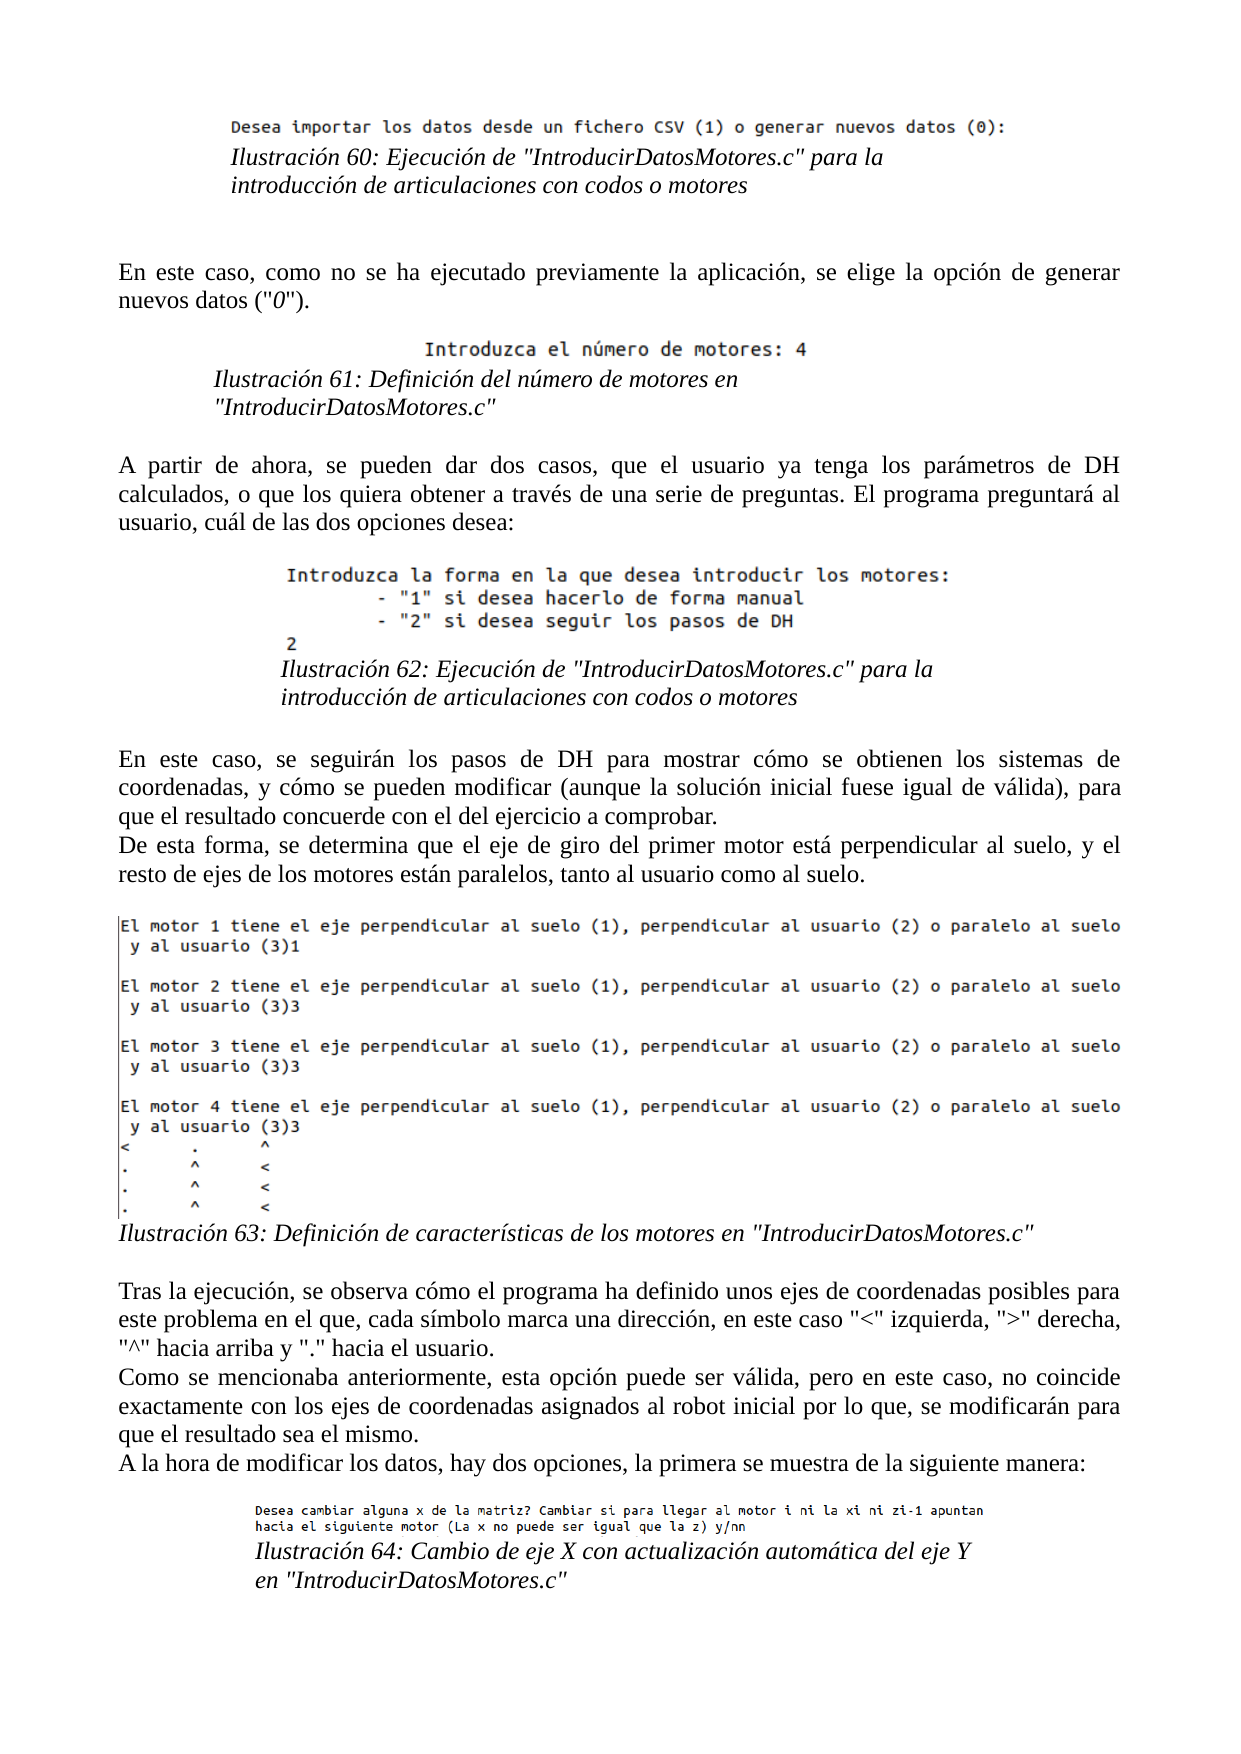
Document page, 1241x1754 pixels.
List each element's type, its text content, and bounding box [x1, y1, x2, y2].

text A la hora de modificar los datos, hay dos opciones, la primera se muestra de la siguiente manera: [118, 1448, 1122, 1477]
picture [118, 916, 1123, 1219]
text A partir de ahora, se pueden dar dos casos, que el usuario ya tenga los parámetros de DH calculados, o que los quiera obtener a través de una serie de preguntas. El programa preguntará al usuario, cuál de las dos opciones desea: [118, 450, 1122, 536]
text De esta forma, se determina que el eje de giro del primer motor está perpendicular al suelo, y el resto de ejes de los motores están paralelos, tanto al usuario como al suelo. [118, 830, 1122, 887]
text En este caso, como no se ha ejecutado previamente la aplicación, se elige la opción de generar nuevos datos ("0"). [118, 257, 1122, 314]
text En este caso, se seguirán los pasos de DH para mostrar cómo se obtienen los sistemas de coordenadas, y cómo se pueden modificar (aunque la solución inicial fuese igual de válida), para que el resultado concuerde con el del ejercicio a comprobar. [118, 744, 1122, 830]
text Ilustración 62: Ejecución de "IntroducirDatosMotores.c" para la introducción de articulaciones con codos o motores [280, 577, 960, 711]
text Ilustración 61: Definición del número de motores en "IntroducirDatosMotores.c" [213, 352, 1027, 421]
picture [423, 340, 817, 364]
text Ilustración 63: Definición de características de los motores en "IntroducirDatosMotores.c" [118, 1219, 1122, 1247]
text Ilustración 60: Ejecución de "IntroducirDatosMotores.c" para la introducción de articulaciones con codos o motores [230, 142, 1010, 199]
picture [230, 118, 1010, 142]
text Tras la ejecución, se observa cómo el programa ha definido unos ejes de coordenadas posibles para este problema en el que, cada símbolo marca una dirección, en este caso "<" izquierda, ">" derecha, "^" hacia arriba y "." hacia el usuario. [118, 1276, 1122, 1362]
picture [254, 1505, 986, 1537]
text Como se mencionaba anteriormente, esta opción puede ser válida, pero en este caso, no coincide exactamente con los ejes de coordenadas asignados al robot inicial por lo que, se modificarán para que el resultado sea el mismo. [118, 1362, 1122, 1448]
picture [285, 565, 955, 654]
text Ilustración 64: Cambio de eje X con actualización automática del eje Y en "IntroducirDatosMotores.c" [255, 1537, 986, 1594]
